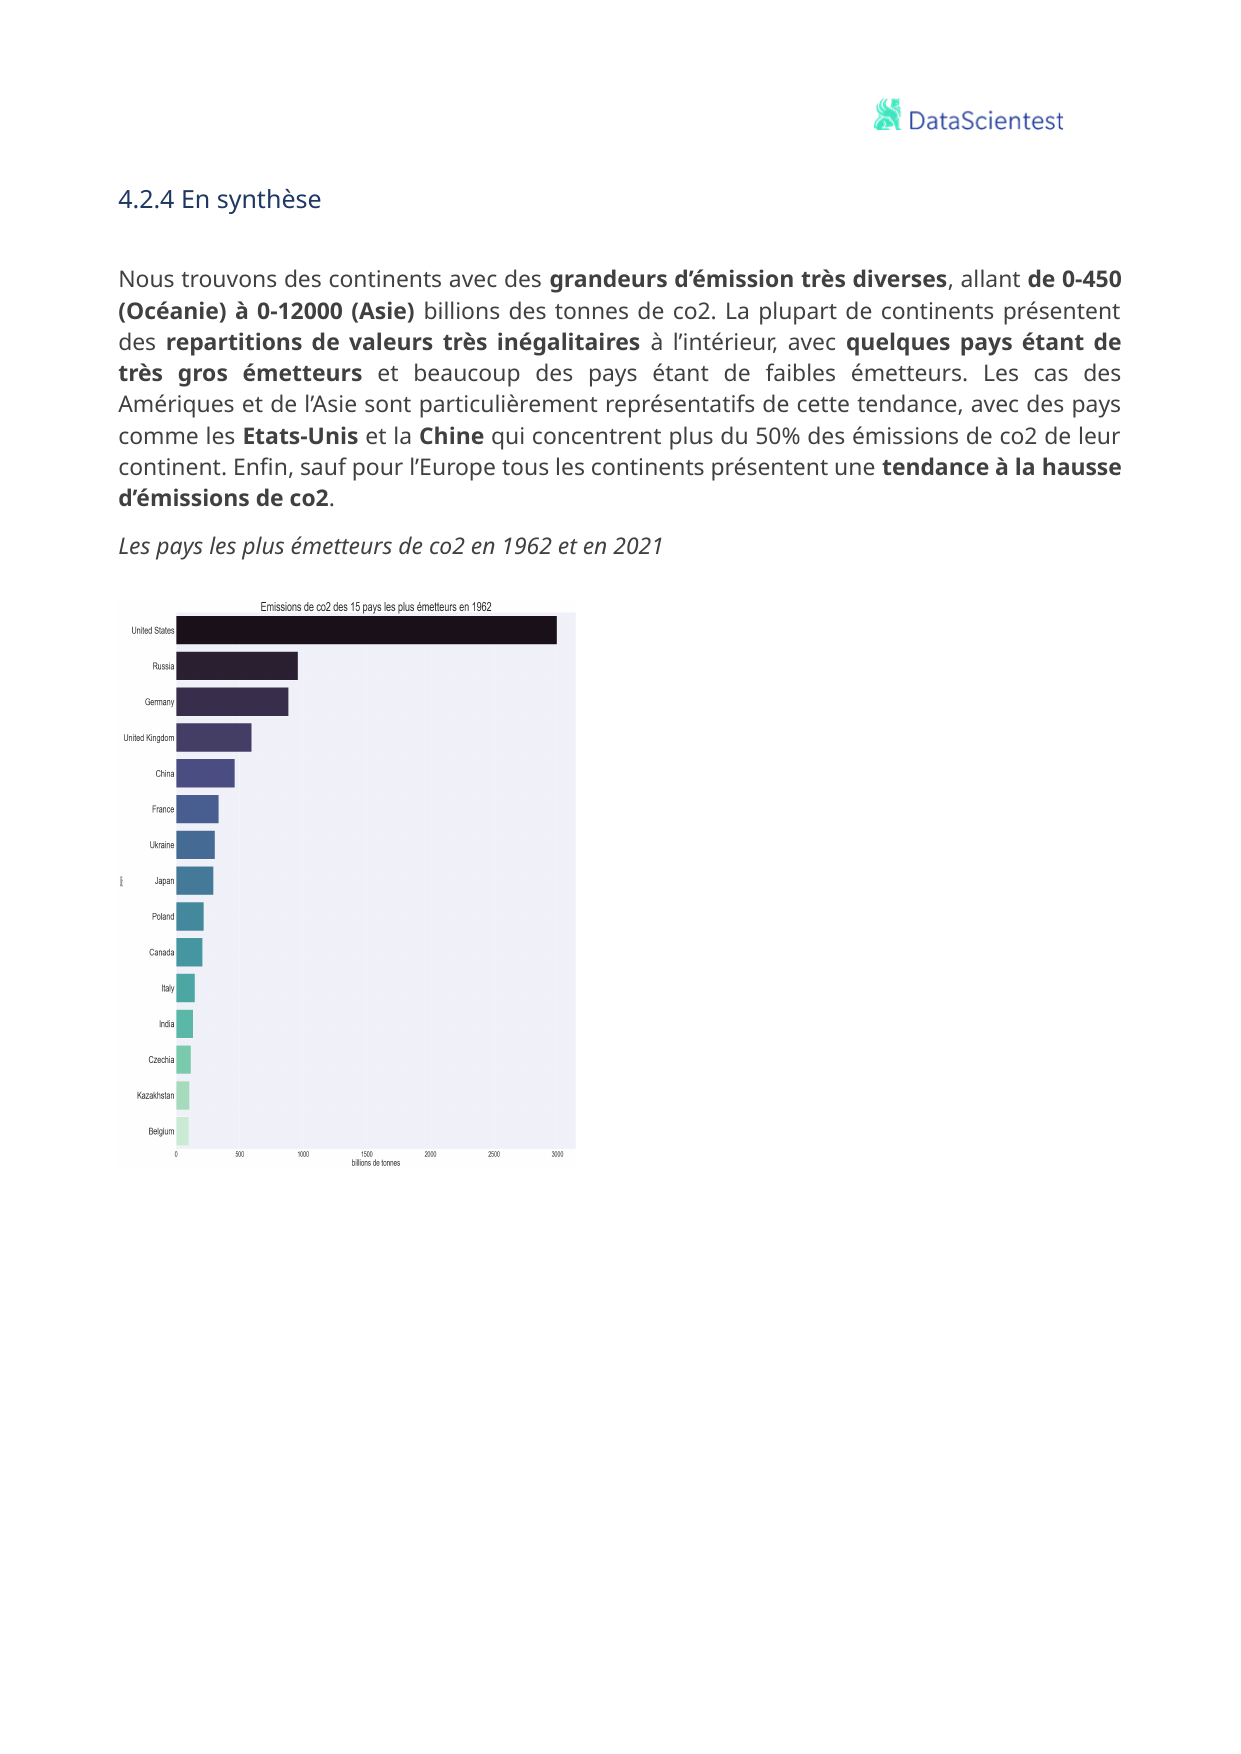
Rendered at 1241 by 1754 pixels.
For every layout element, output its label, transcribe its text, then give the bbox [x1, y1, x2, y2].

text Les pays les plus émetteurs de co2 en 1962 et en 2021 [118, 530, 1122, 561]
text Nous trouvons des continents avec des grandeurs d’émission très diverses, allant de 0-450 (Océanie) à 0-12000 (Asie) billions des tonnes de co2. La plupart de continents présentent des repartitions de valeurs très inégalitaires à l’intérieur, avec quelques pays étant de très gros émetteurs et beaucoup des pays étant de faibles émetteurs. Les cas des Amériques et de l’Asie sont particulièrement représentatifs de cette tendance, avec des pays comme les Etats-Unis et la Chine qui concentrent plus du 50% des émissions de co2 de leur continent. Enfin, sauf pour l’Europe tous les continents présentent une tendance à la hausse d’émissions de co2. [118, 263, 1122, 513]
subtitle 4.2.4 En synthèse [118, 181, 1122, 216]
